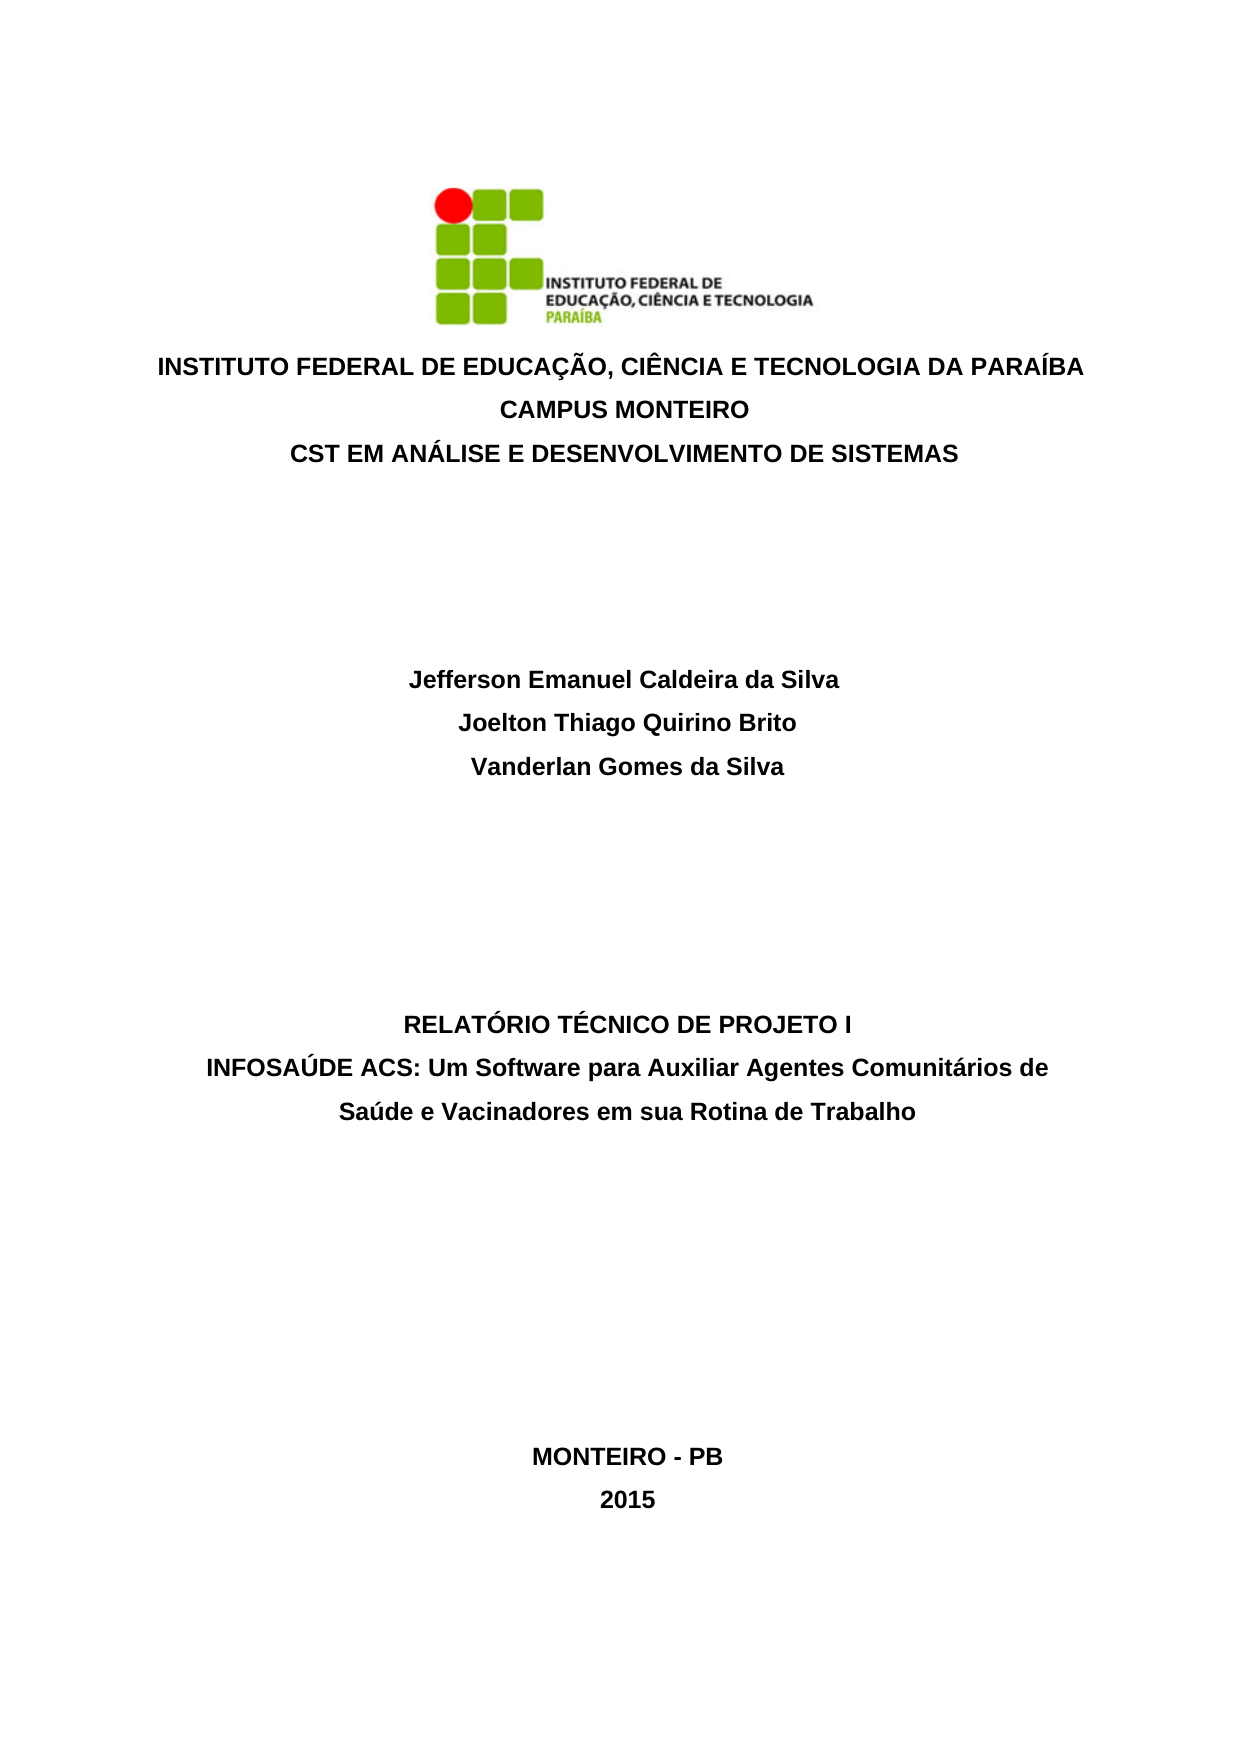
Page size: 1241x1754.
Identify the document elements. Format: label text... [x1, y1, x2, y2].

text MONTEIRO - PB [177, 1441, 1078, 1470]
text INFOSAÚDE ACS: Um Software para Auxiliar Agentes Comunitários de Saúde e Vacinadores em sua Rotina de Trabalho [177, 1053, 1078, 1125]
text RELATÓRIO TÉCNICO DE PROJETO I [177, 1010, 1078, 1039]
text Jefferson Emanuel Caldeira da Silva [177, 665, 1078, 694]
text CAMPUS MONTEIRO [130, 395, 1119, 424]
text CST EM ANÁLISE E DESENVOLVIMENTO DE SISTEMAS [130, 438, 1119, 467]
text Joelton Thiago Quirino Brito [177, 708, 1078, 737]
text Vanderlan Gomes da Silva [177, 751, 1078, 780]
picture [430, 187, 819, 327]
text INSTITUTO FEDERAL DE EDUCAÇÃO, CIÊNCIA E TECNOLOGIA DA PARAÍBA [130, 352, 1119, 381]
text 2015 [177, 1484, 1078, 1513]
